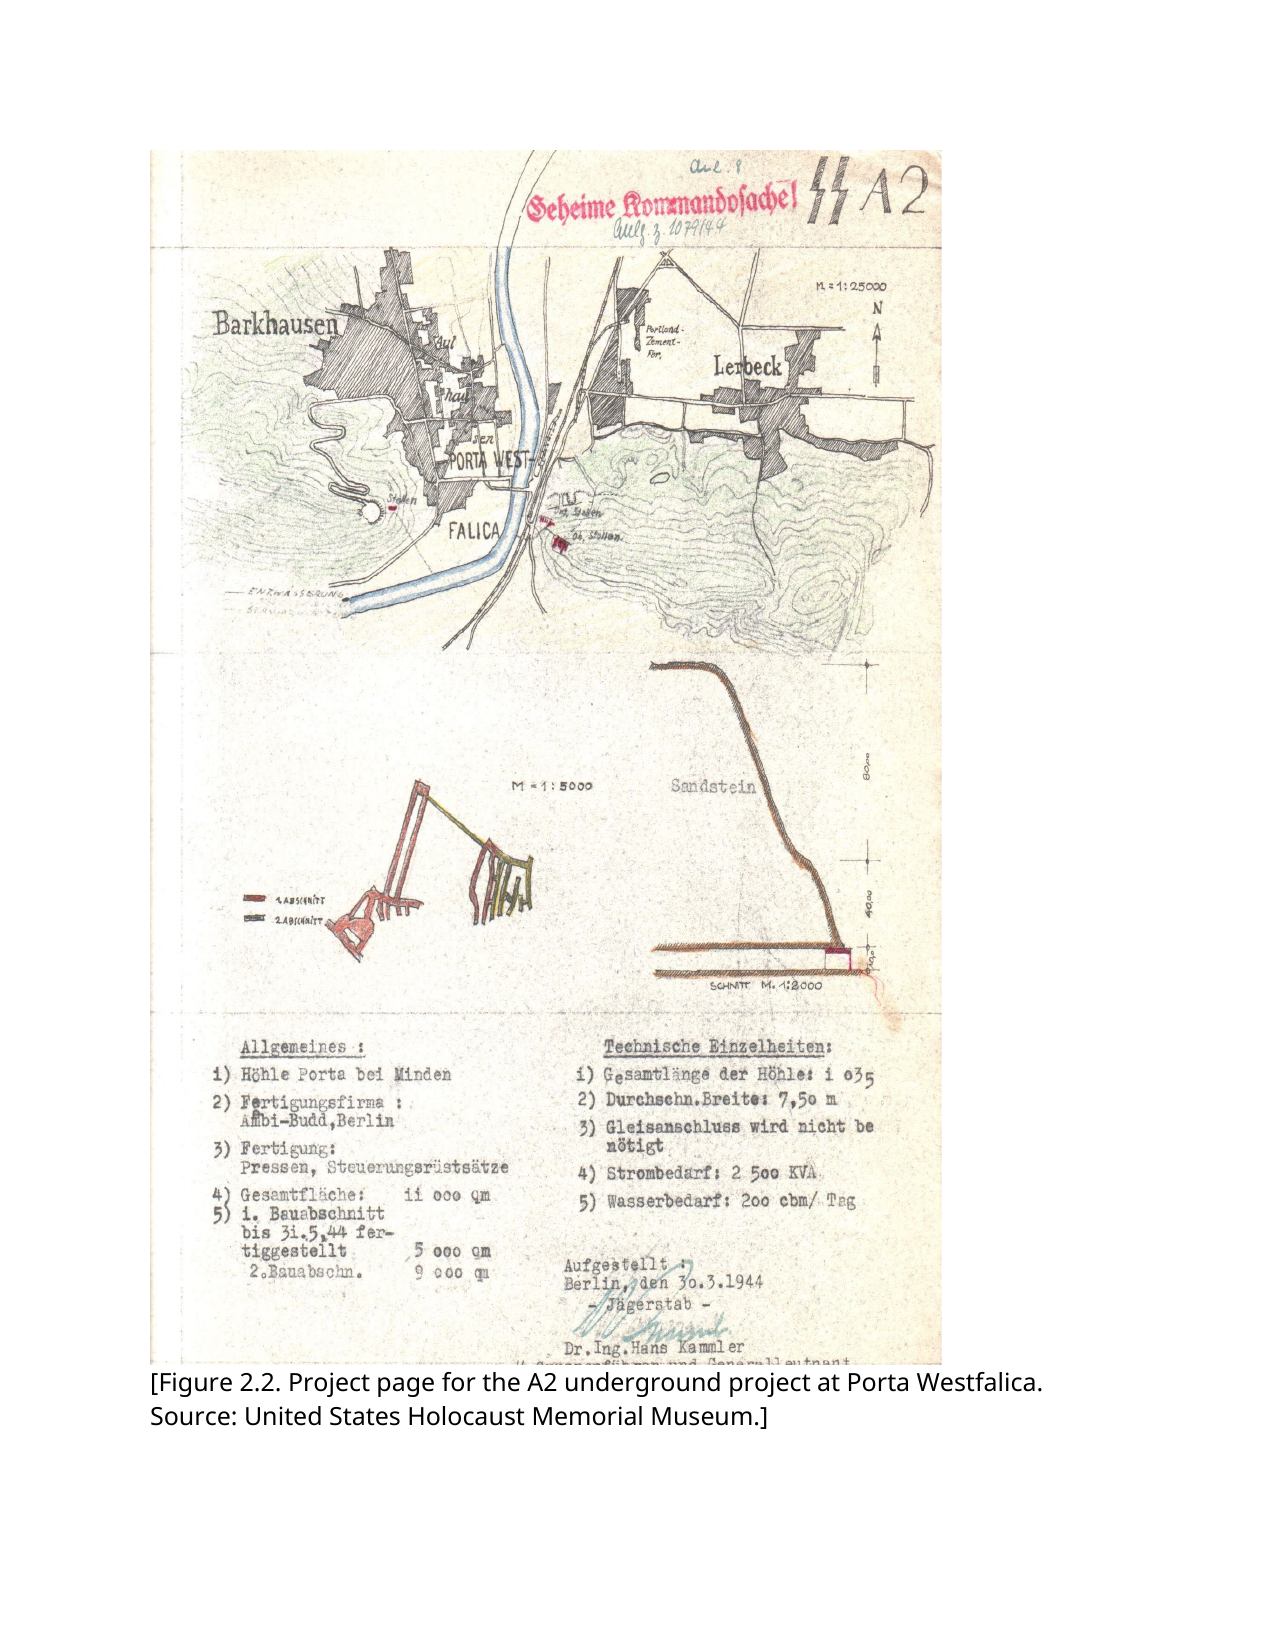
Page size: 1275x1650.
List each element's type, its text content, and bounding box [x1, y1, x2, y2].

picture [150, 150, 942, 1365]
text [Figure 2.2. Project page for the A2 underground project at Porta Westfalica. Source: United States Holocaust Memorial Museum.] [150, 1365, 1125, 1433]
